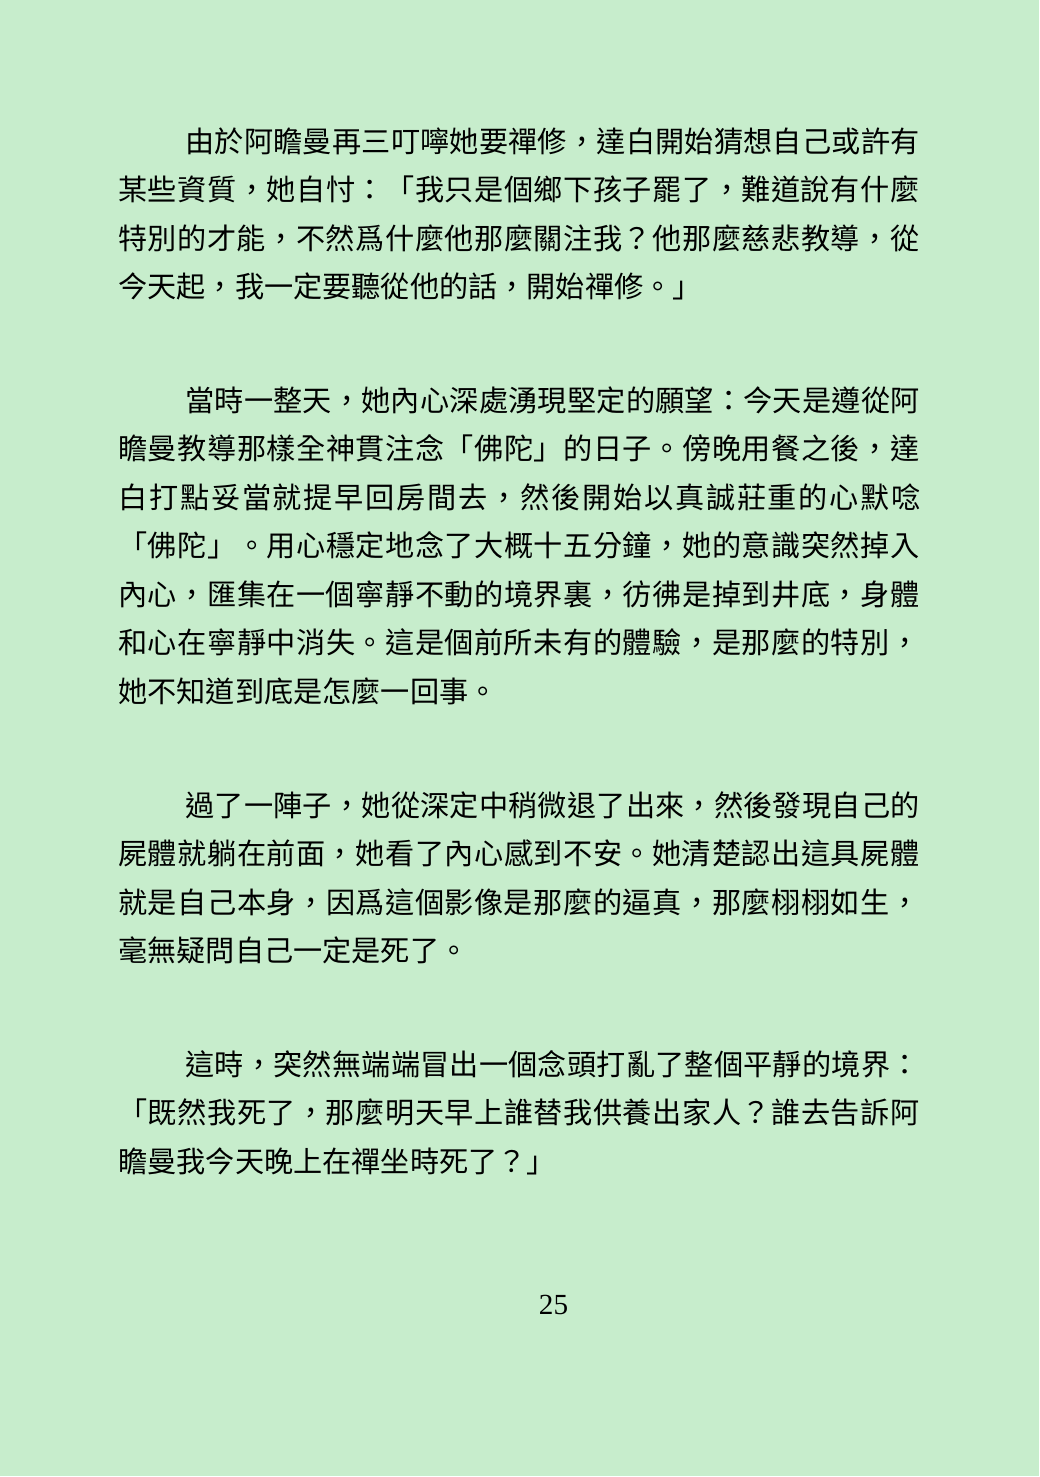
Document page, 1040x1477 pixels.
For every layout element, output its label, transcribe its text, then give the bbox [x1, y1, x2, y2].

text 當時一整天，她內心深處湧現堅定的願望：今天是遵從阿瞻曼教導那樣全神貫注念「佛陀」的日子。傍晚用餐之後，達白打點妥當就提早回房間去，然後開始以真誠莊重的心默唸「佛陀」。用心穩定地念了大概十五分鐘，她的意識突然掉入內心，匯集在一個寧靜不動的境界裏，彷彿是掉到井底，身體和心在寧靜中消失。這是個前所未有的體驗，是那麼的特別，她不知道到底是怎麼一回事。 [118, 377, 921, 711]
text 由於阿瞻曼再三叮嚀她要禪修，達白開始猜想自己或許有某些資質，她自忖：「我只是個鄉下孩子罷了，難道說有什麼特別的才能，不然爲什麼他那麼關注我？他那麼慈悲教導，從今天起，我一定要聽從他的話，開始禪修。」 [118, 118, 921, 306]
text 這時，突然無端端冒出一個念頭打亂了整個平靜的境界：「既然我死了，那麼明天早上誰替我供養出家人？誰去告訴阿瞻曼我今天晚上在禪坐時死了？」 [118, 1041, 921, 1181]
text 過了一陣子，她從深定中稍微退了出來，然後發現自己的屍體就躺在前面，她看了內心感到不安。她清楚認出這具屍體就是自己本身，因爲這個影像是那麼的逼真，那麼栩栩如生，毫無疑問自己一定是死了。 [118, 782, 921, 970]
